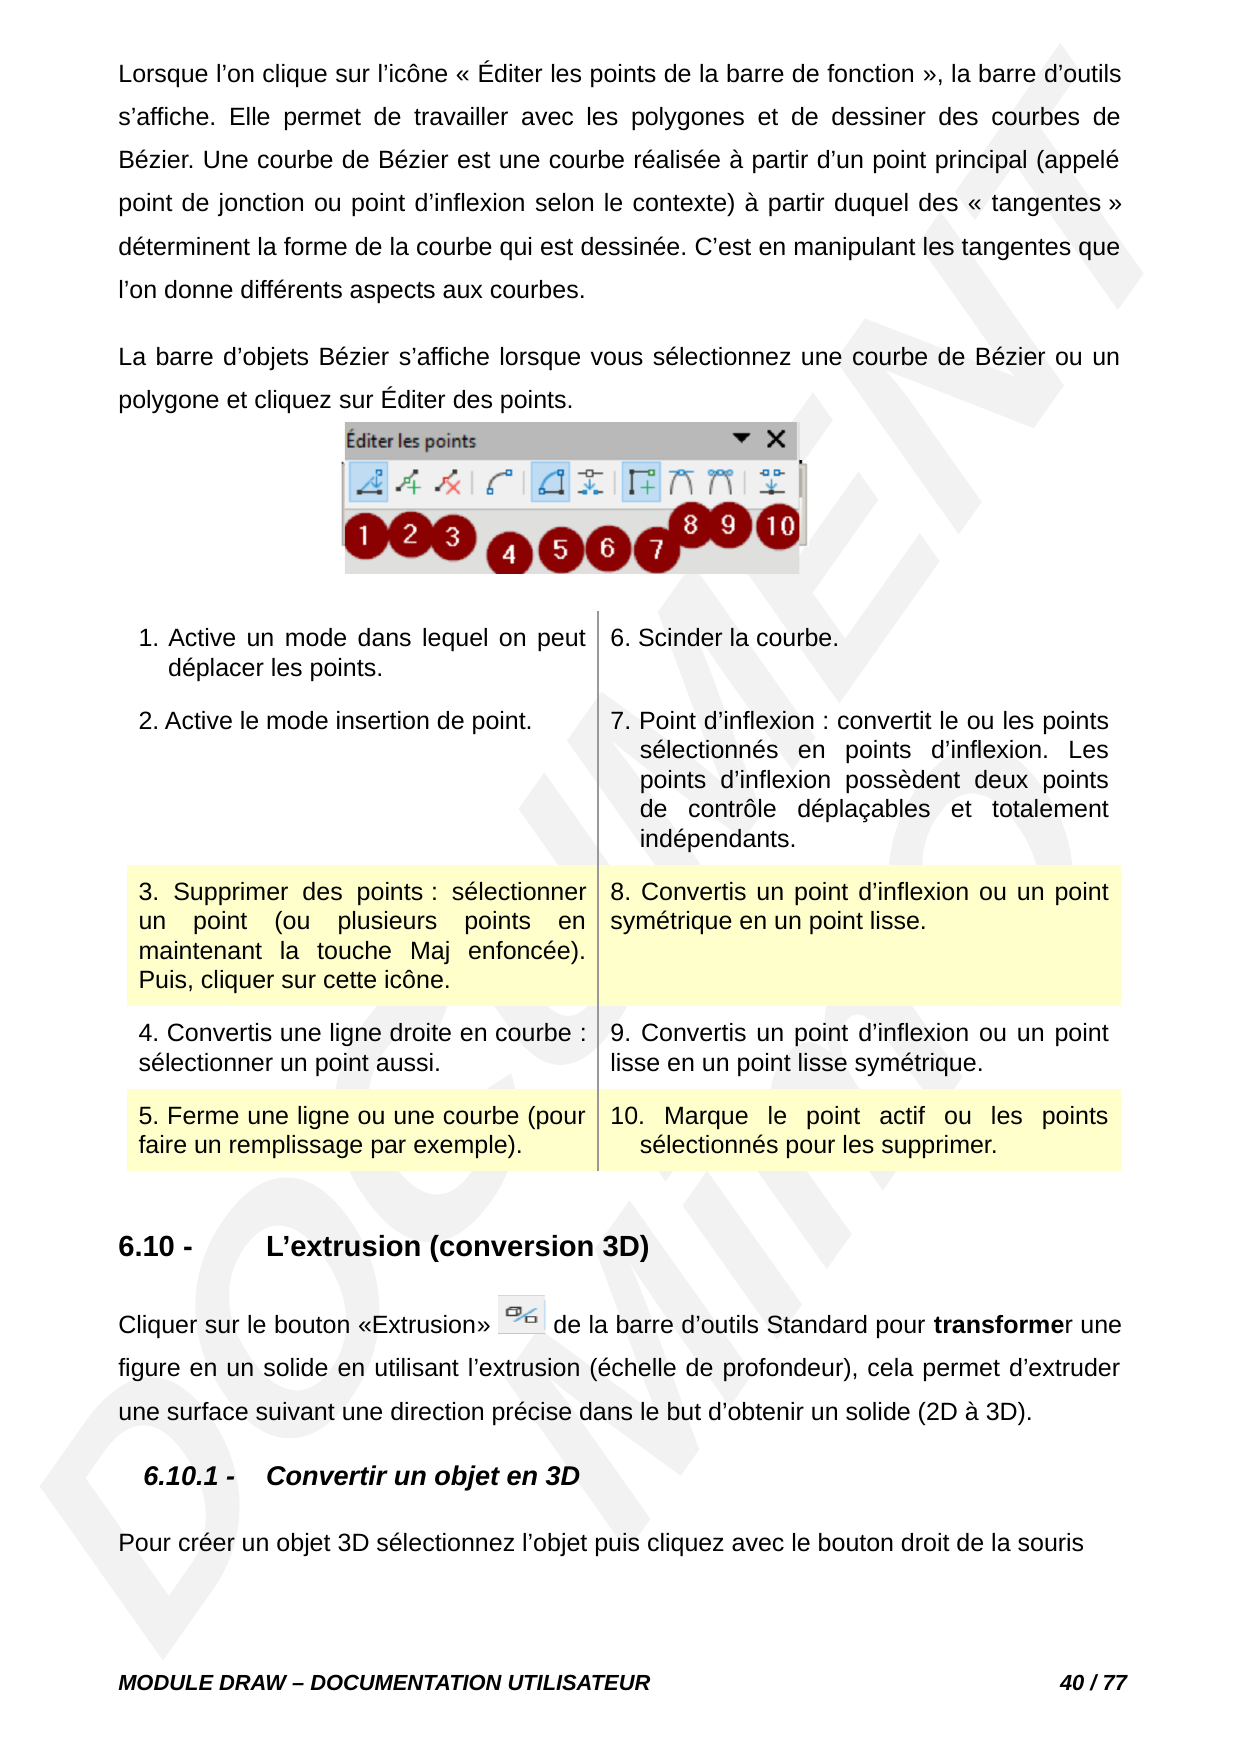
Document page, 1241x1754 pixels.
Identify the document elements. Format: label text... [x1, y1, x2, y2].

text Pour créer un objet 3D sélectionnez l’objet puis cliquez avec le bouton droit de la souris [118, 1528, 1122, 1557]
table_cell 8. Convertis un point d’inflexion ou un point symétrique en un point lisse. [599, 865, 1121, 1006]
table_cell 2. Active le mode insertion de point. [127, 694, 597, 865]
table_header 1. Active un mode dans lequel on peut déplacer les points. [127, 611, 597, 694]
text Cliquer sur le bouton «Extrusion» de la barre d’outils Standard pour transformer une figure en un solide en utilisant l’extrusion (échelle de profondeur), cela permet d’extruder une surface suivant une direction précise dans le but d’obtenir un solide (2D à 3D). [118, 1295, 1122, 1425]
text Lorsque l’on clique sur l’icône « Éditer les points de la barre de fonction », la barre d’outils s’affiche. Elle permet de travailler avec les polygones et de dessiner des courbes de Bézier. Une courbe de Bézier est une courbe réalisée à partir d’un point principal (appelé point de jonction ou point d’inflexion selon le contexte) à partir duquel des « tangentes » déterminent la forme de la courbe qui est dessinée. C’est en manipulant les tangentes que l’on donne différents aspects aux courbes. [118, 59, 1122, 303]
table_cell 10. Marque le point actif ou les points sélectionnés pour les supprimer. [599, 1089, 1121, 1171]
picture [338, 422, 810, 574]
table_cell 3. Supprimer des points : sélectionner un point (ou plusieurs points en maintenant la touche Maj enfoncée). Puis, cliquer sur cette icône. [127, 865, 597, 1006]
picture [498, 1295, 546, 1334]
table_header 6. Scinder la courbe. [599, 611, 1121, 694]
table_cell 9. Convertis un point d’inflexion ou un point lisse en un point lisse symétrique. [599, 1006, 1121, 1089]
subtitle Convertir un objet en 3D [143, 1460, 1122, 1492]
subtitle L’extrusion (conversion 3D) [118, 1229, 1122, 1263]
text La barre d’objets Bézier s’affiche lorsque vous sélectionnez une courbe de Bézier ou un polygone et cliquez sur Éditer des points. [118, 341, 1122, 413]
table_cell 7. Point d’inflexion : convertit le ou les points sélectionnés en points d’inflexion. Les points d’inflexion possèdent deux points de contrôle déplaçables et totalement indépendants. [599, 694, 1121, 865]
table_cell 5. Ferme une ligne ou une courbe (pour faire un remplissage par exemple). [127, 1089, 597, 1171]
table_cell 4. Convertis une ligne droite en courbe : sélectionner un point aussi. [127, 1006, 597, 1089]
